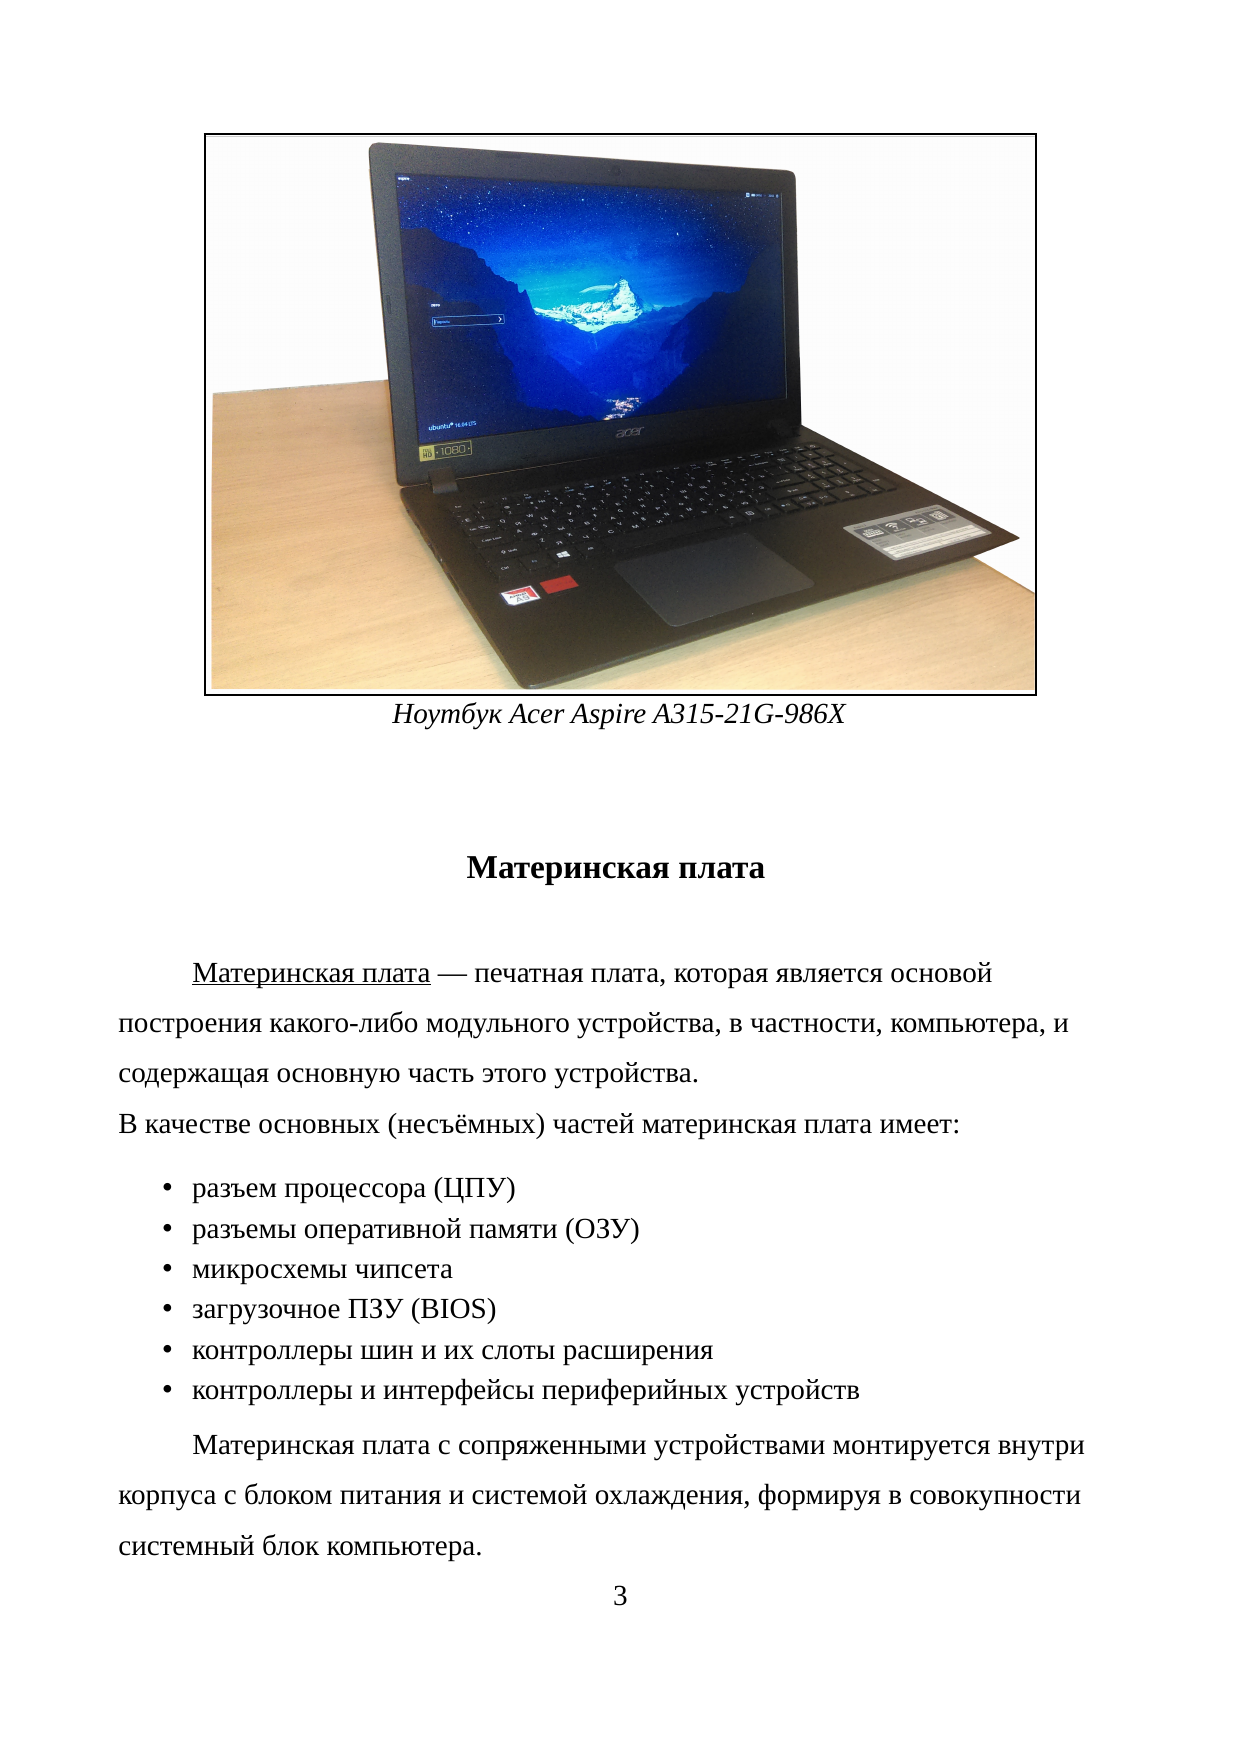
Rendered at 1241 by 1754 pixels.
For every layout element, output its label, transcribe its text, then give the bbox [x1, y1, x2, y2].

text 3 [118, 1578, 1122, 1612]
text Ноутбук Acer Aspire A315-21G-986X [203, 134, 1037, 729]
list микросхемы чипсета [162, 1251, 1122, 1285]
list контроллеры и интерфейсы периферийных устройств [162, 1372, 1122, 1406]
text В качестве основных (несъёмных) частей материнская плата имеет: [118, 1106, 1122, 1139]
list загрузочное ПЗУ (BIOS) [162, 1292, 1122, 1325]
list разъем процессора (ЦПУ) [162, 1171, 1122, 1204]
list контроллеры шин и их слоты расширения [162, 1332, 1122, 1366]
text Материнская плата с сопряженными устройствами монтируется внутри корпуса с блоком питания и системой охлаждения, формируя в совокупности системный блок компьютера. [118, 1427, 1122, 1561]
text Материнская плата [118, 847, 1122, 885]
list разъемы оперативной памяти (ОЗУ) [162, 1211, 1122, 1244]
text Материнская плата — печатная плата, которая является основой построения какого-либо модульного устройства, в частности, компьютера, и содержащая основную часть этого устройства. [118, 955, 1122, 1089]
